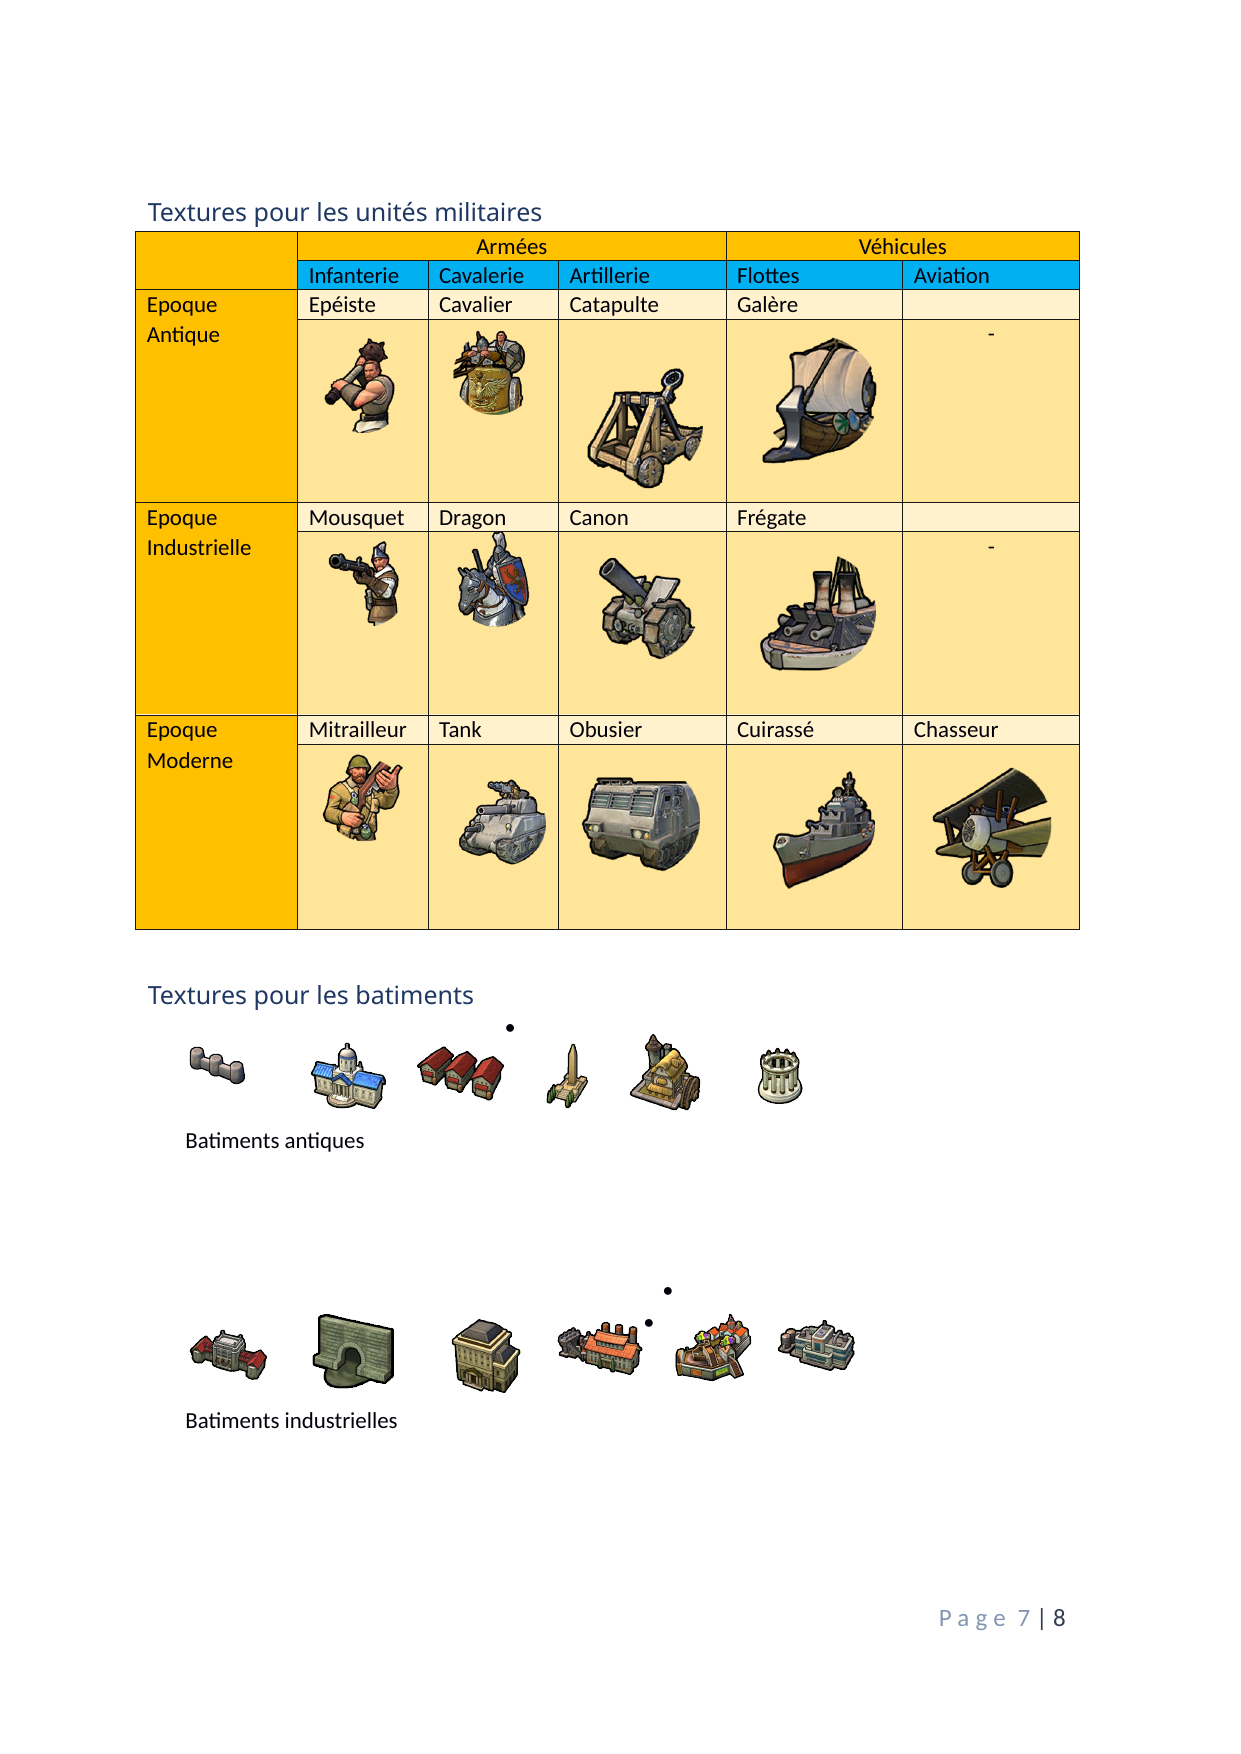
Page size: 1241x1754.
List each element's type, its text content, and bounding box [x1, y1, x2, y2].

table_cell Cuirassé [727, 716, 902, 744]
picture [569, 744, 715, 890]
table_cell Epoque Antique [136, 290, 297, 502]
picture [439, 319, 548, 428]
table_cell Galère [727, 290, 902, 318]
table_cell Mousquet [298, 503, 428, 531]
picture [180, 1028, 254, 1102]
table_header Véhicules [727, 232, 1079, 260]
picture [448, 769, 557, 878]
table_cell Infanterie [298, 261, 428, 289]
table_cell Tank [429, 716, 558, 744]
table_cell [298, 320, 428, 502]
table_cell Artillerie [559, 261, 726, 289]
picture [527, 1036, 607, 1115]
table_cell Aviation [903, 261, 1079, 289]
picture [182, 1308, 274, 1401]
subtitle Textures pour les unités militaires [148, 194, 1093, 228]
picture [308, 336, 417, 445]
picture [733, 1029, 826, 1122]
picture [913, 744, 1069, 900]
table_cell Epéiste [298, 290, 428, 318]
table_cell Chasseur [903, 716, 1079, 744]
table_cell [559, 532, 726, 714]
table_cell [298, 532, 428, 714]
table_cell [727, 745, 902, 929]
table_cell Epoque Moderne [136, 716, 297, 929]
table_cell Cavalerie [429, 261, 558, 289]
picture [302, 1030, 394, 1121]
table_cell [298, 745, 428, 929]
table_header Armées [298, 232, 726, 260]
table_cell - [903, 320, 1079, 502]
picture [737, 319, 892, 474]
table_cell Catapulte [559, 290, 726, 318]
picture [618, 1025, 711, 1118]
table_header [136, 232, 297, 289]
table_cell [429, 745, 558, 929]
picture [737, 532, 892, 687]
table_cell [903, 290, 1079, 318]
table_cell [903, 503, 1079, 531]
picture [769, 1298, 863, 1392]
picture [440, 1310, 531, 1401]
table_cell - [903, 532, 1079, 714]
picture [308, 532, 417, 641]
table_cell [903, 745, 1079, 929]
list Batiments industrielles [185, 1277, 1093, 1434]
subtitle Textures pour les batiments [148, 977, 1093, 1011]
picture [564, 348, 719, 504]
picture [303, 1299, 407, 1402]
table_cell Mitrailleur [298, 716, 428, 744]
table_cell Canon [559, 503, 726, 531]
picture [553, 1302, 645, 1394]
table_cell [429, 532, 558, 714]
table_cell Cavalier [429, 290, 558, 318]
table_cell Flottes [727, 261, 902, 289]
table_cell Dragon [429, 503, 558, 531]
table_cell [559, 320, 726, 502]
table_cell Epoque Industrielle [136, 503, 297, 714]
picture [737, 744, 892, 900]
table_cell Frégate [727, 503, 902, 531]
table_cell Obusier [559, 716, 726, 744]
picture [439, 532, 548, 640]
table_cell [727, 320, 902, 502]
picture [413, 1027, 507, 1120]
table_cell [727, 532, 902, 714]
list Batiments antiques [185, 1014, 1093, 1154]
picture [308, 744, 417, 853]
table_cell [559, 745, 726, 929]
picture [569, 532, 715, 678]
picture [667, 1301, 759, 1393]
table_cell [429, 320, 558, 502]
